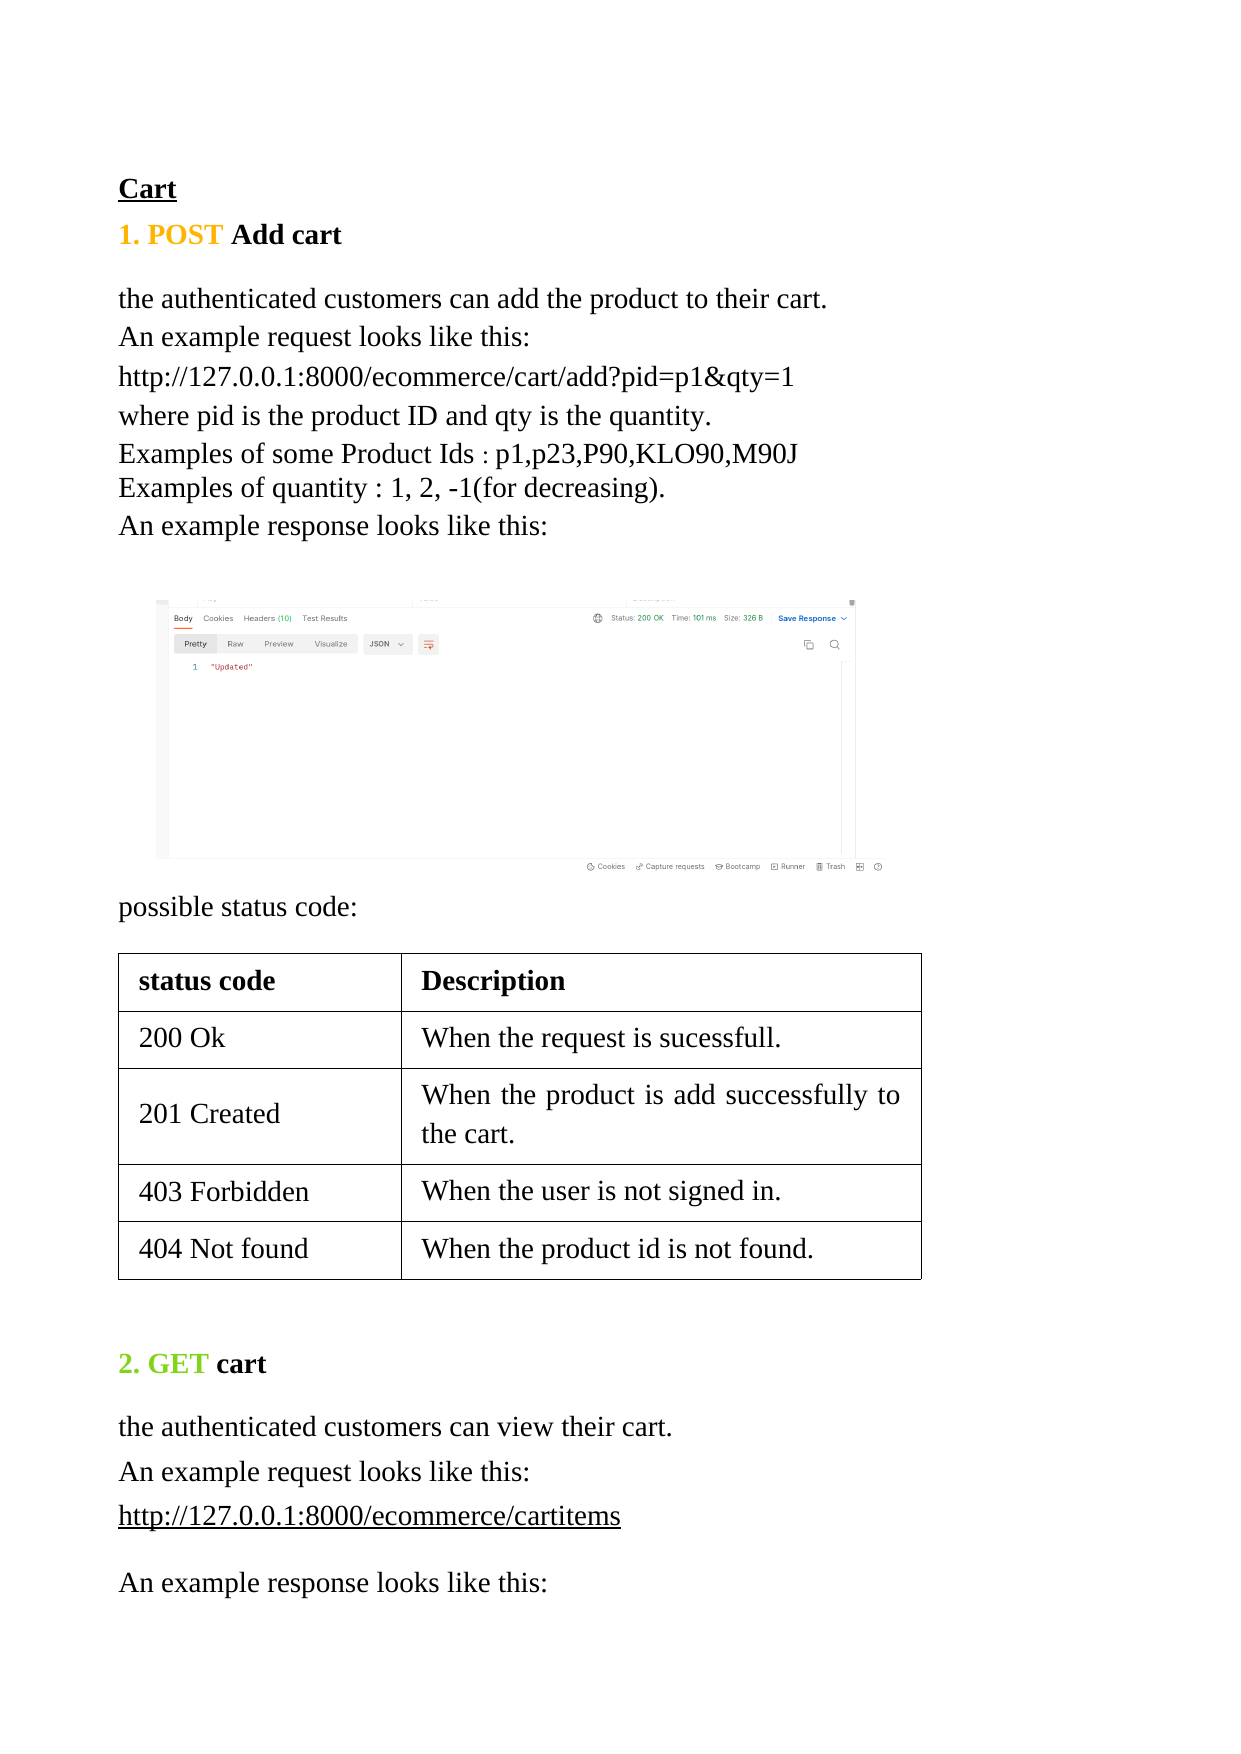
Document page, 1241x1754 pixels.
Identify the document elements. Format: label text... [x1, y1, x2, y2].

table_cell When the product is add successfully to the cart. [402, 1069, 921, 1164]
text where pid is the product ID and qty is the quantity. [118, 398, 1122, 431]
table_cell 201 Created [119, 1069, 401, 1164]
text An example response looks like this: [118, 1565, 1122, 1599]
text possible status code: [118, 889, 1122, 923]
text Examples of quantity : 1, 2, -1(for decreasing). [118, 470, 1122, 503]
subtitle Cart [118, 171, 1122, 205]
table_cell When the request is sucessfull. [402, 1012, 921, 1068]
table_header status code [119, 954, 401, 1011]
table_header Description [402, 954, 921, 1011]
text http://127.0.0.1:8000/ecommerce/cart/add?pid=p1&qty=1 [118, 359, 1122, 393]
table_cell When the user is not signed in. [402, 1165, 921, 1221]
table_cell 200 Ok [119, 1012, 401, 1068]
table_cell When the product id is not found. [402, 1222, 921, 1279]
text An example request looks like this: [118, 319, 1122, 353]
text Examples of some Product Ids : p1,p23,P90,KLO90,M90J [118, 436, 1122, 470]
text http://127.0.0.1:8000/ecommerce/cartitems [118, 1498, 1122, 1532]
text the authenticated customers can view their cart. [118, 1409, 1122, 1443]
text 2. GET cart [118, 1346, 1122, 1379]
text An example request looks like this: [118, 1454, 1122, 1487]
text 1. POST Add cart [118, 217, 1122, 251]
text the authenticated customers can add the product to their cart. [118, 281, 1122, 314]
table_cell 404 Not found [119, 1222, 401, 1279]
text An example response looks like this: [118, 508, 1122, 542]
table_cell 403 Forbidden [119, 1165, 401, 1221]
